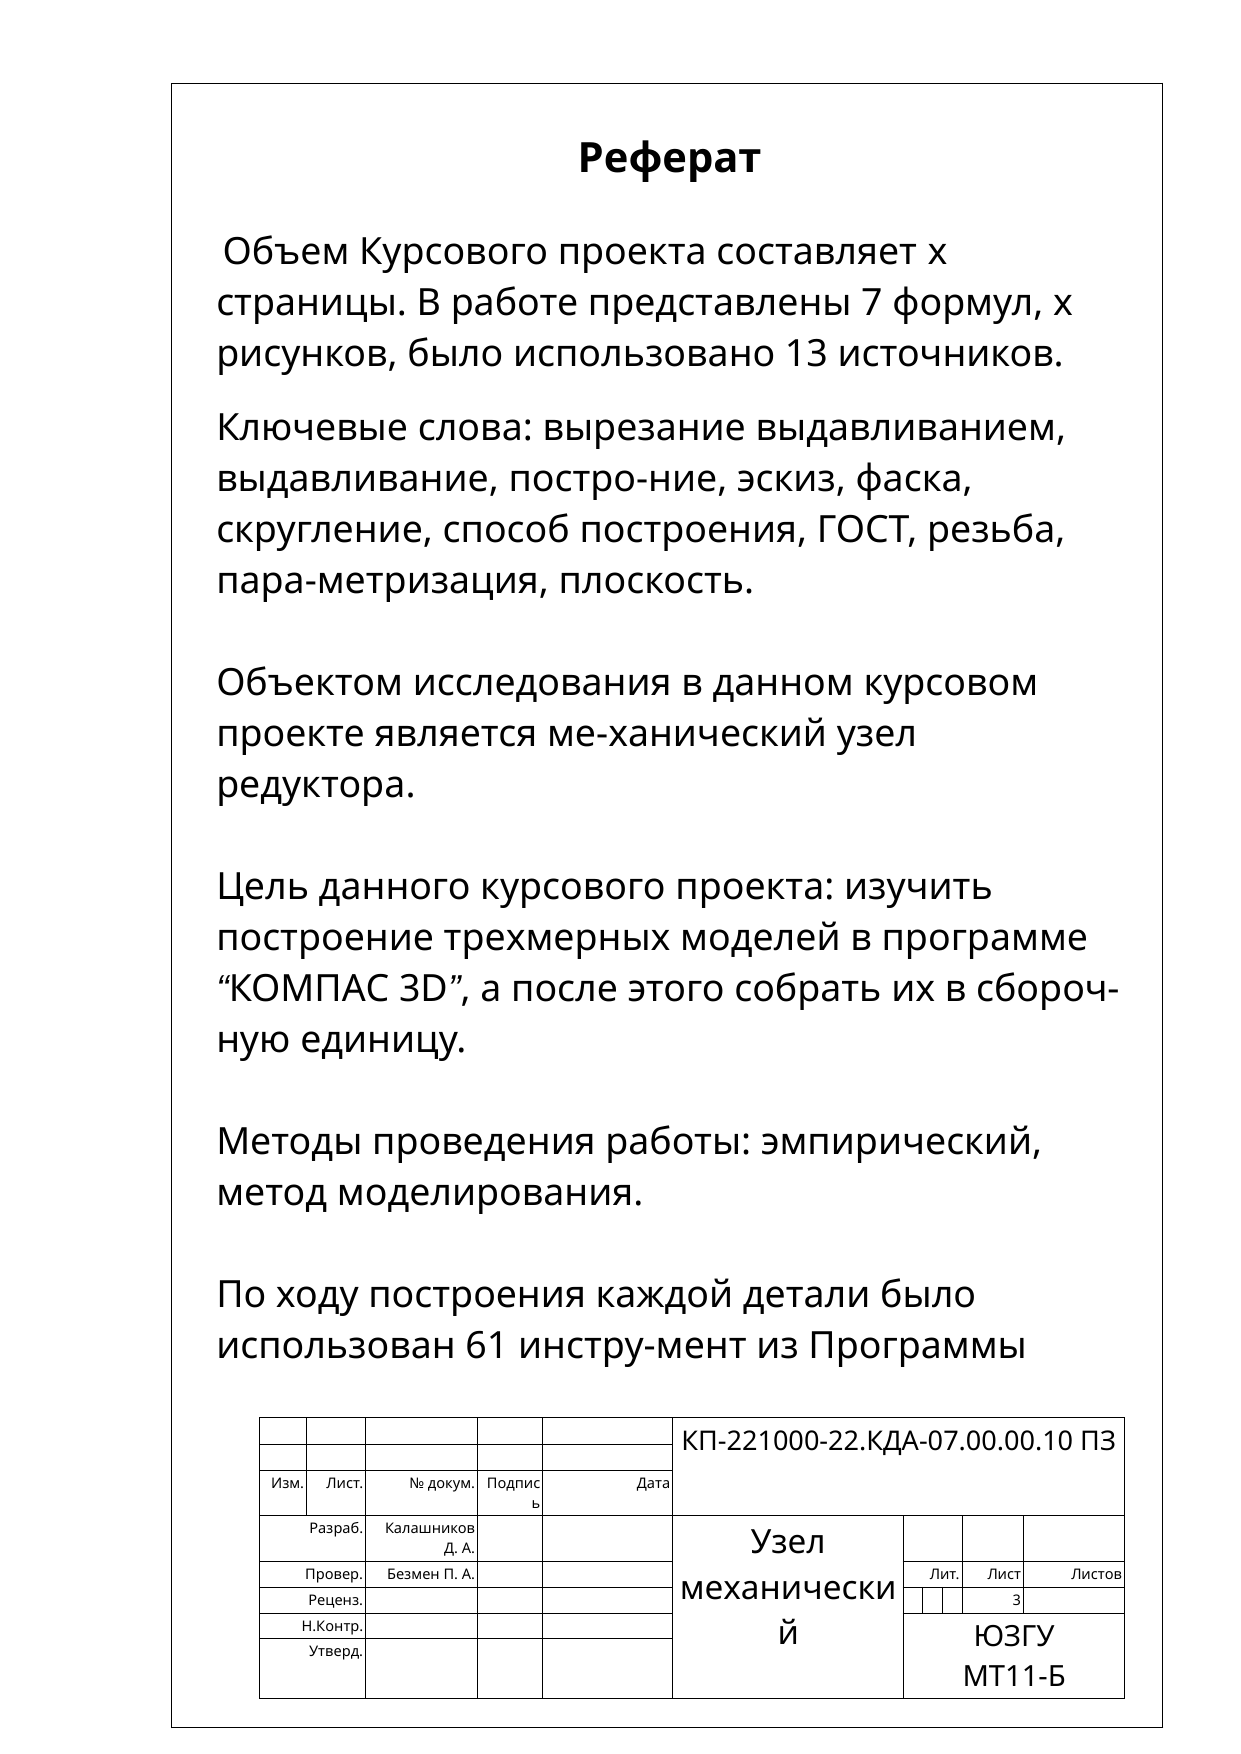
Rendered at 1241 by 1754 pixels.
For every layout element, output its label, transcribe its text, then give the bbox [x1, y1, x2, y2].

text Ключевые слова: вырезание выдавливанием, выдавливание, постро-ние, эскиз, фаска, скругление, способ построения, ГОСТ, резьба, пара-метризация, плоскость. [216, 400, 1123, 604]
text Объем Курсового проекта составляет х страницы. В работе представлены 7 формул, х рисунков, было использовано 13 источников. [216, 224, 1123, 377]
text Цель данного курсового проекта: изучить построение трехмерных моделей в программе “КОМПАС 3D”, а после этого собрать их в сбороч-ную единицу. [216, 859, 1123, 1063]
text По ходу построения каждой детали было использован 61 инстру-мент из Программы [216, 1268, 1123, 1370]
text Реферат [216, 127, 1123, 184]
text Методы проведения работы: эмпирический, метод моделирования. [216, 1114, 1123, 1217]
text Объектом исследования в данном курсовом проекте является ме-ханический узел редуктора. [216, 655, 1123, 808]
